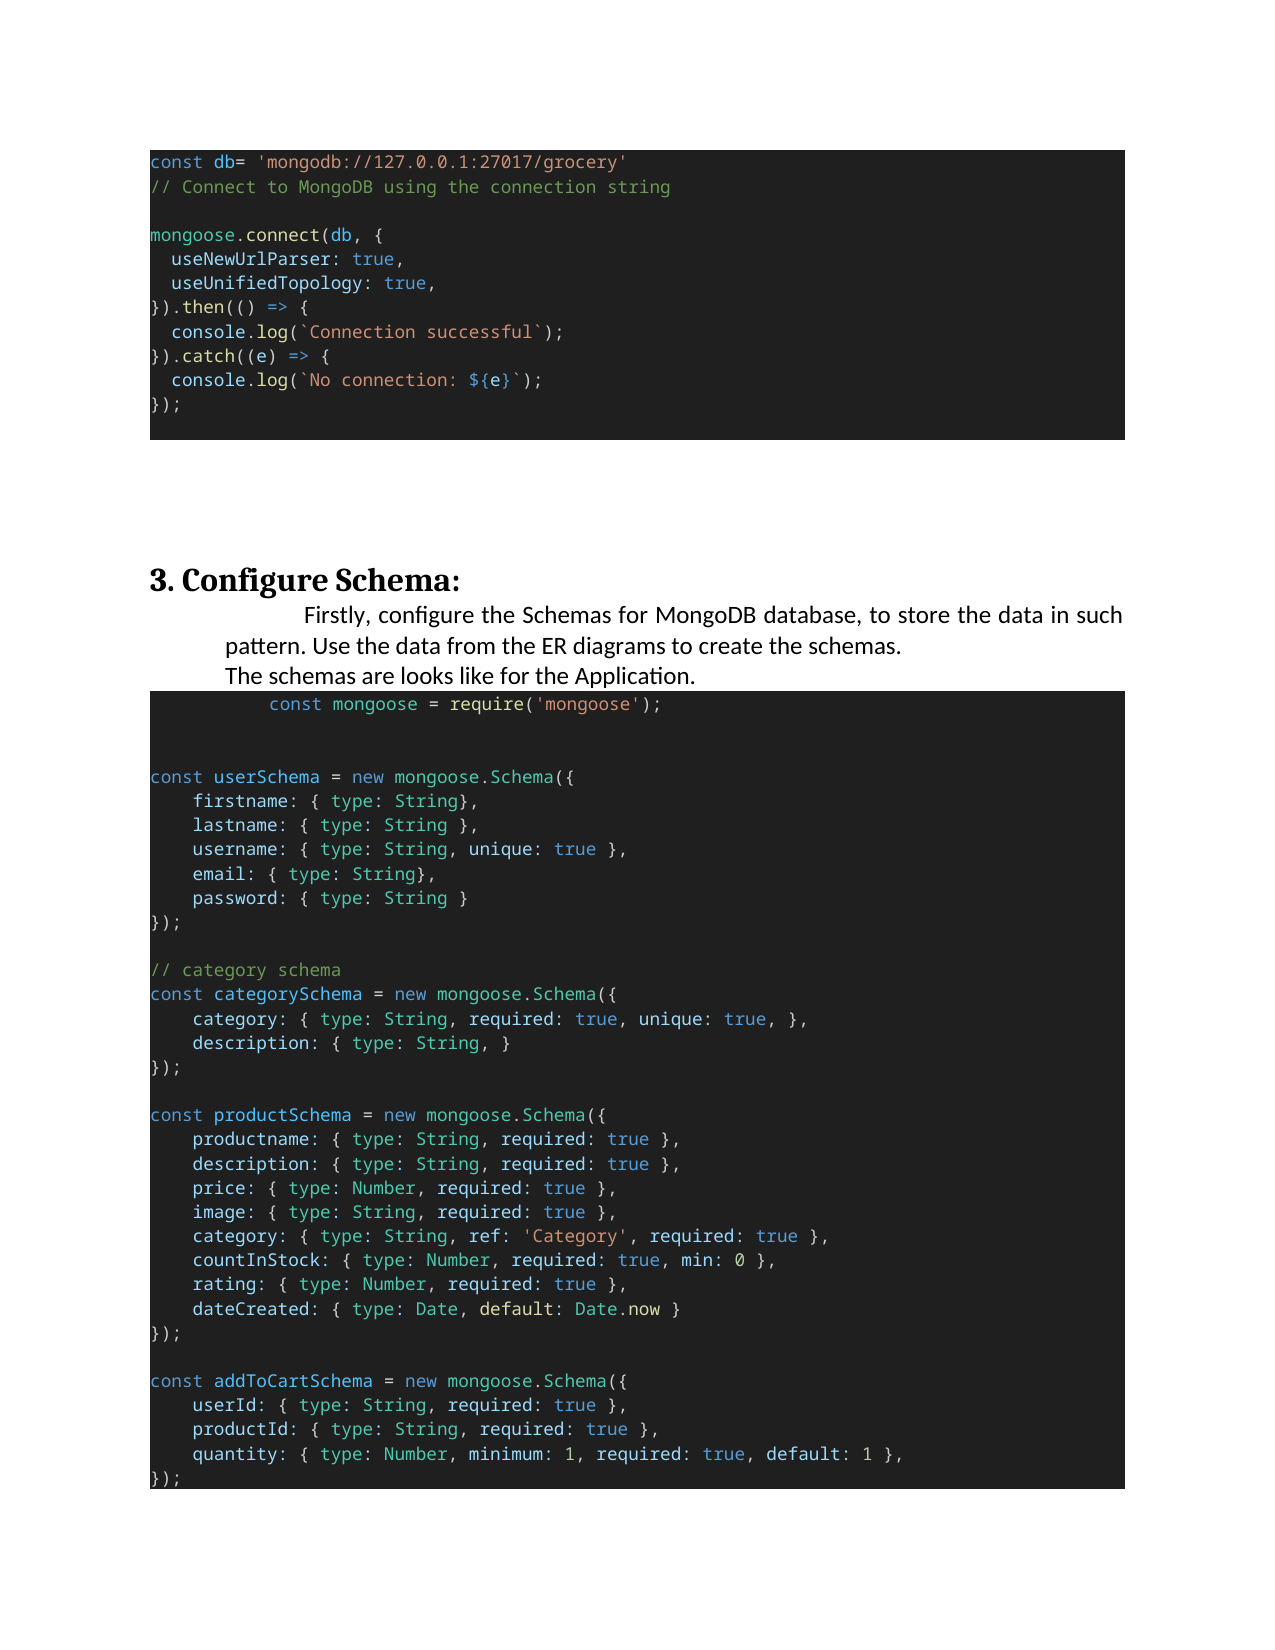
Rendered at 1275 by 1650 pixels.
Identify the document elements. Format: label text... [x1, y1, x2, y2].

text const mongoose = require('mongoose'); [150, 691, 1125, 715]
text countInStock: { type: Number, required: true, min: 0 }, [150, 1248, 1125, 1272]
text 3. Configure Schema: [150, 561, 1125, 599]
text The schemas are looks like for the Application. [225, 661, 1125, 691]
text lastname: { type: String }, [150, 813, 1125, 837]
text productId: { type: String, required: true }, [150, 1417, 1125, 1441]
text quantity: { type: Number, minimum: 1, required: true, default: 1 }, [150, 1441, 1125, 1465]
text const productSchema = new mongoose.Schema({ [150, 1103, 1125, 1127]
text }); [150, 909, 1125, 933]
text dateCreated: { type: Date, default: Date.now } [150, 1296, 1125, 1320]
text const db= 'mongodb://127.0.0.1:27017/grocery' [150, 150, 1125, 174]
text email: { type: String}, [150, 861, 1125, 885]
text }).catch((e) => { [150, 343, 1125, 367]
text }); [150, 1320, 1125, 1344]
text userId: { type: String, required: true }, [150, 1393, 1125, 1417]
text password: { type: String } [150, 885, 1125, 909]
text description: { type: String, required: true }, [150, 1151, 1125, 1175]
text productname: { type: String, required: true }, [150, 1127, 1125, 1151]
text const categorySchema = new mongoose.Schema({ [150, 982, 1125, 1006]
text description: { type: String, } [150, 1030, 1125, 1054]
text mongoose.connect(db, { [150, 222, 1125, 247]
text rating: { type: Number, required: true }, [150, 1272, 1125, 1296]
text useNewUrlParser: true, [150, 247, 1125, 271]
text image: { type: String, required: true }, [150, 1199, 1125, 1223]
text console.log(`No connection: ${e}`); [150, 367, 1125, 392]
text }).then(() => { [150, 295, 1125, 319]
text category: { type: String, ref: 'Category', required: true }, [150, 1223, 1125, 1248]
text }); [150, 1465, 1125, 1489]
text const addToCartSchema = new mongoose.Schema({ [150, 1368, 1125, 1393]
text firstname: { type: String}, [150, 788, 1125, 813]
text const userSchema = new mongoose.Schema({ [150, 764, 1125, 788]
text Firstly, configure the Schemas for MongoDB database, to store the data in such pattern. Use the data from the ER diagrams to create the schemas. [225, 599, 1125, 661]
text username: { type: String, unique: true }, [150, 837, 1125, 861]
text }); [150, 1054, 1125, 1078]
text // Connect to MongoDB using the connection string [150, 174, 1125, 198]
text useUnifiedTopology: true, [150, 271, 1125, 295]
text price: { type: Number, required: true }, [150, 1175, 1125, 1199]
text category: { type: String, required: true, unique: true, }, [150, 1006, 1125, 1030]
text }); [150, 392, 1125, 416]
text console.log(`Connection successful`); [150, 319, 1125, 343]
text // category schema [150, 958, 1125, 982]
